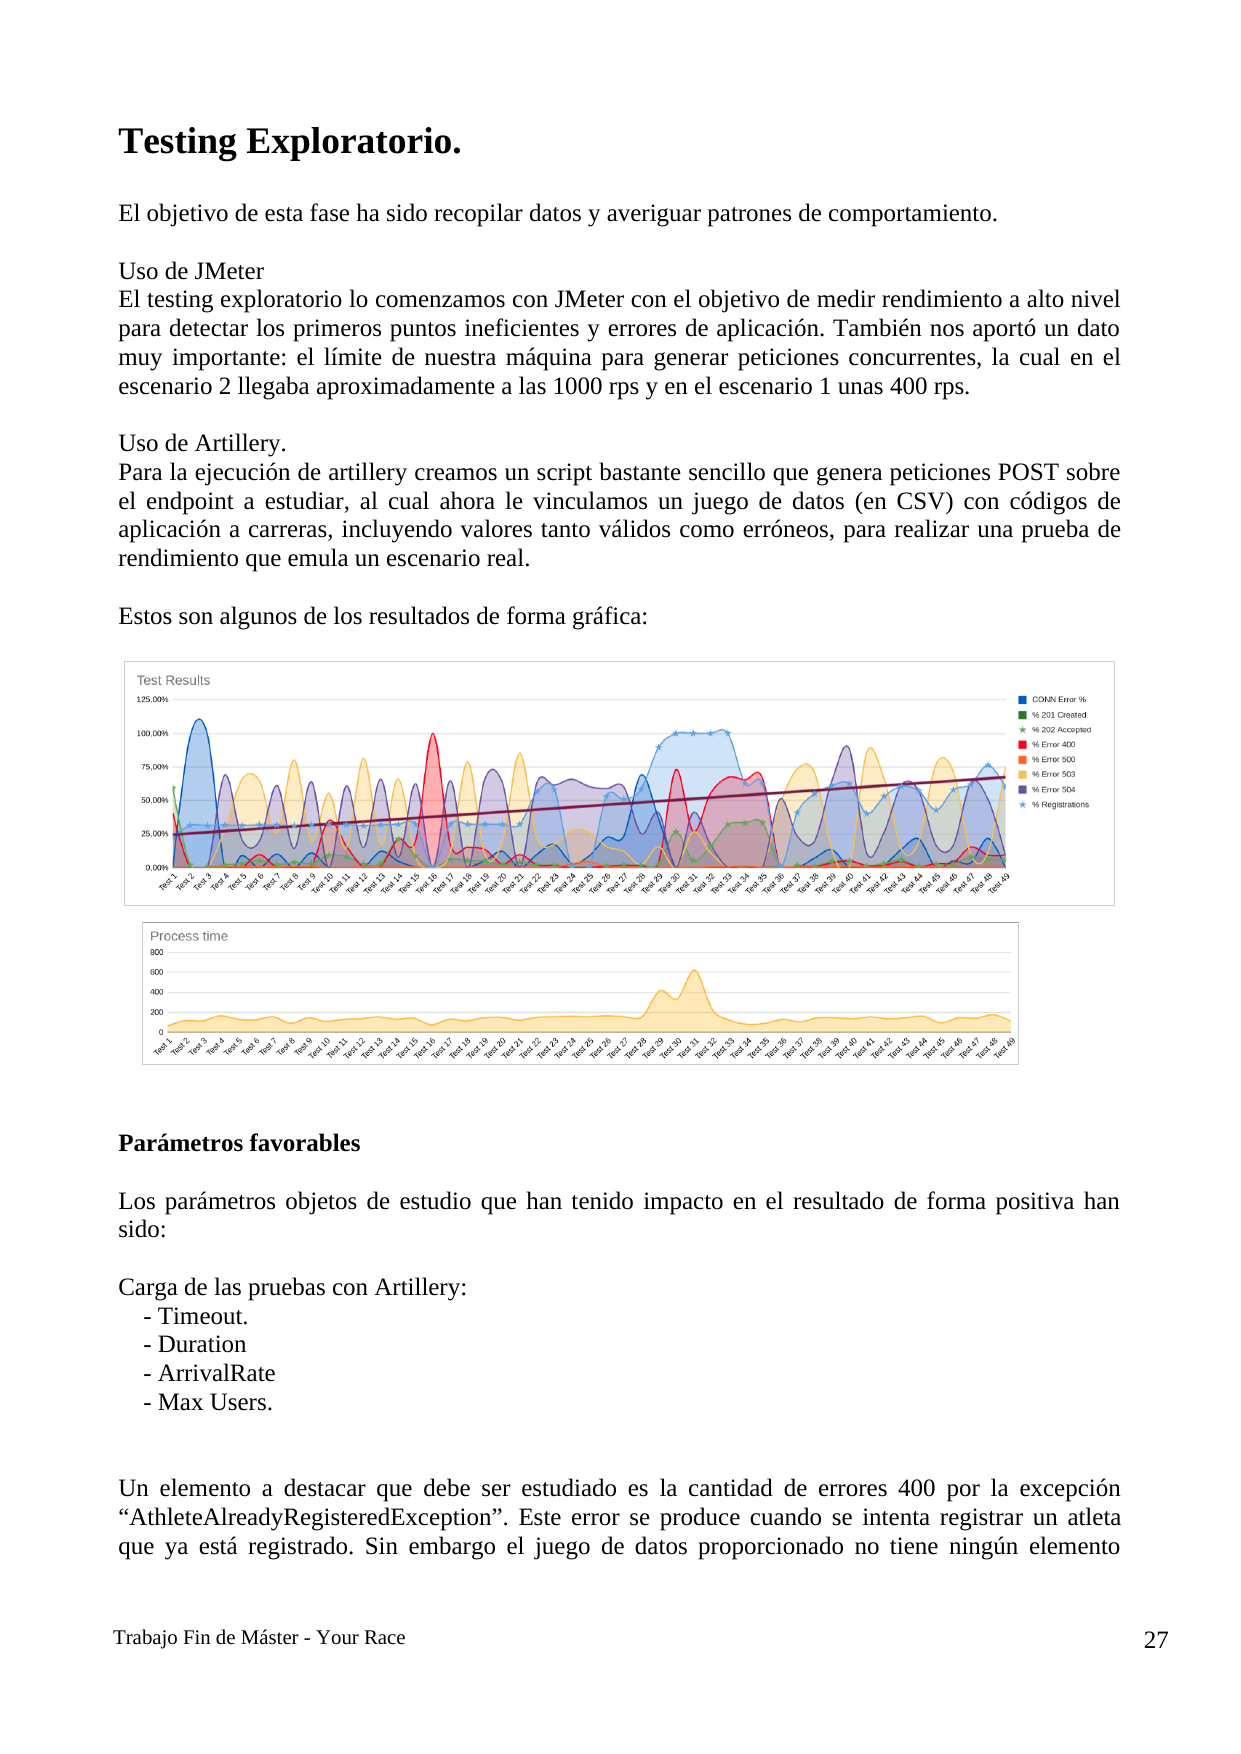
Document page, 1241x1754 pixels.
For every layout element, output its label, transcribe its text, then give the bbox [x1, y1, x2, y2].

text Para la ejecución de artillery creamos un script bastante sencillo que genera peticiones POST sobre el endpoint a estudiar, al cual ahora le vinculamos un juego de datos (en CSV) con códigos de aplicación a carreras, incluyendo valores tanto válidos como erróneos, para realizar una prueba de rendimiento que emula un escenario real. [118, 457, 1122, 572]
text - Timeout. [118, 1301, 1122, 1329]
text El testing exploratorio lo comenzamos con JMeter con el objetivo de medir rendimiento a alto nivel para detectar los primeros puntos ineficientes y errores de aplicación. También nos aportó un dato muy importante: el límite de nuestra máquina para generar peticiones concurrentes, la cual en el escenario 2 llegaba aproximadamente a las 1000 rps y en el escenario 1 unas 400 rps. [118, 284, 1122, 399]
text Un elemento a destacar que debe ser estudiado es la cantidad de errores 400 por la excepción “AthleteAlreadyRegisteredException”. Este error se produce cuando se intenta registrar un atleta que ya está registrado. Sin embargo el juego de datos proporcionado no tiene ningún elemento [118, 1473, 1122, 1559]
text El objetivo de esta fase ha sido recopilar datos y averiguar patrones de comportamiento. [118, 198, 1122, 227]
text Estos son algunos de los resultados de forma gráfica: [118, 601, 1122, 629]
text Los parámetros objetos de estudio que han tenido impacto en el resultado de forma positiva han sido: [118, 1186, 1122, 1243]
subtitle Testing Exploratorio. [118, 118, 1122, 161]
picture [118, 658, 1123, 1071]
text - Duration [118, 1329, 1122, 1358]
text - Max Users. [118, 1387, 1122, 1416]
text Carga de las pruebas con Artillery: [118, 1272, 1122, 1301]
text Uso de JMeter [118, 256, 1122, 284]
text - ArrivalRate [118, 1358, 1122, 1387]
text Uso de Artillery. [118, 428, 1122, 457]
text Parámetros favorables [118, 1128, 1122, 1157]
